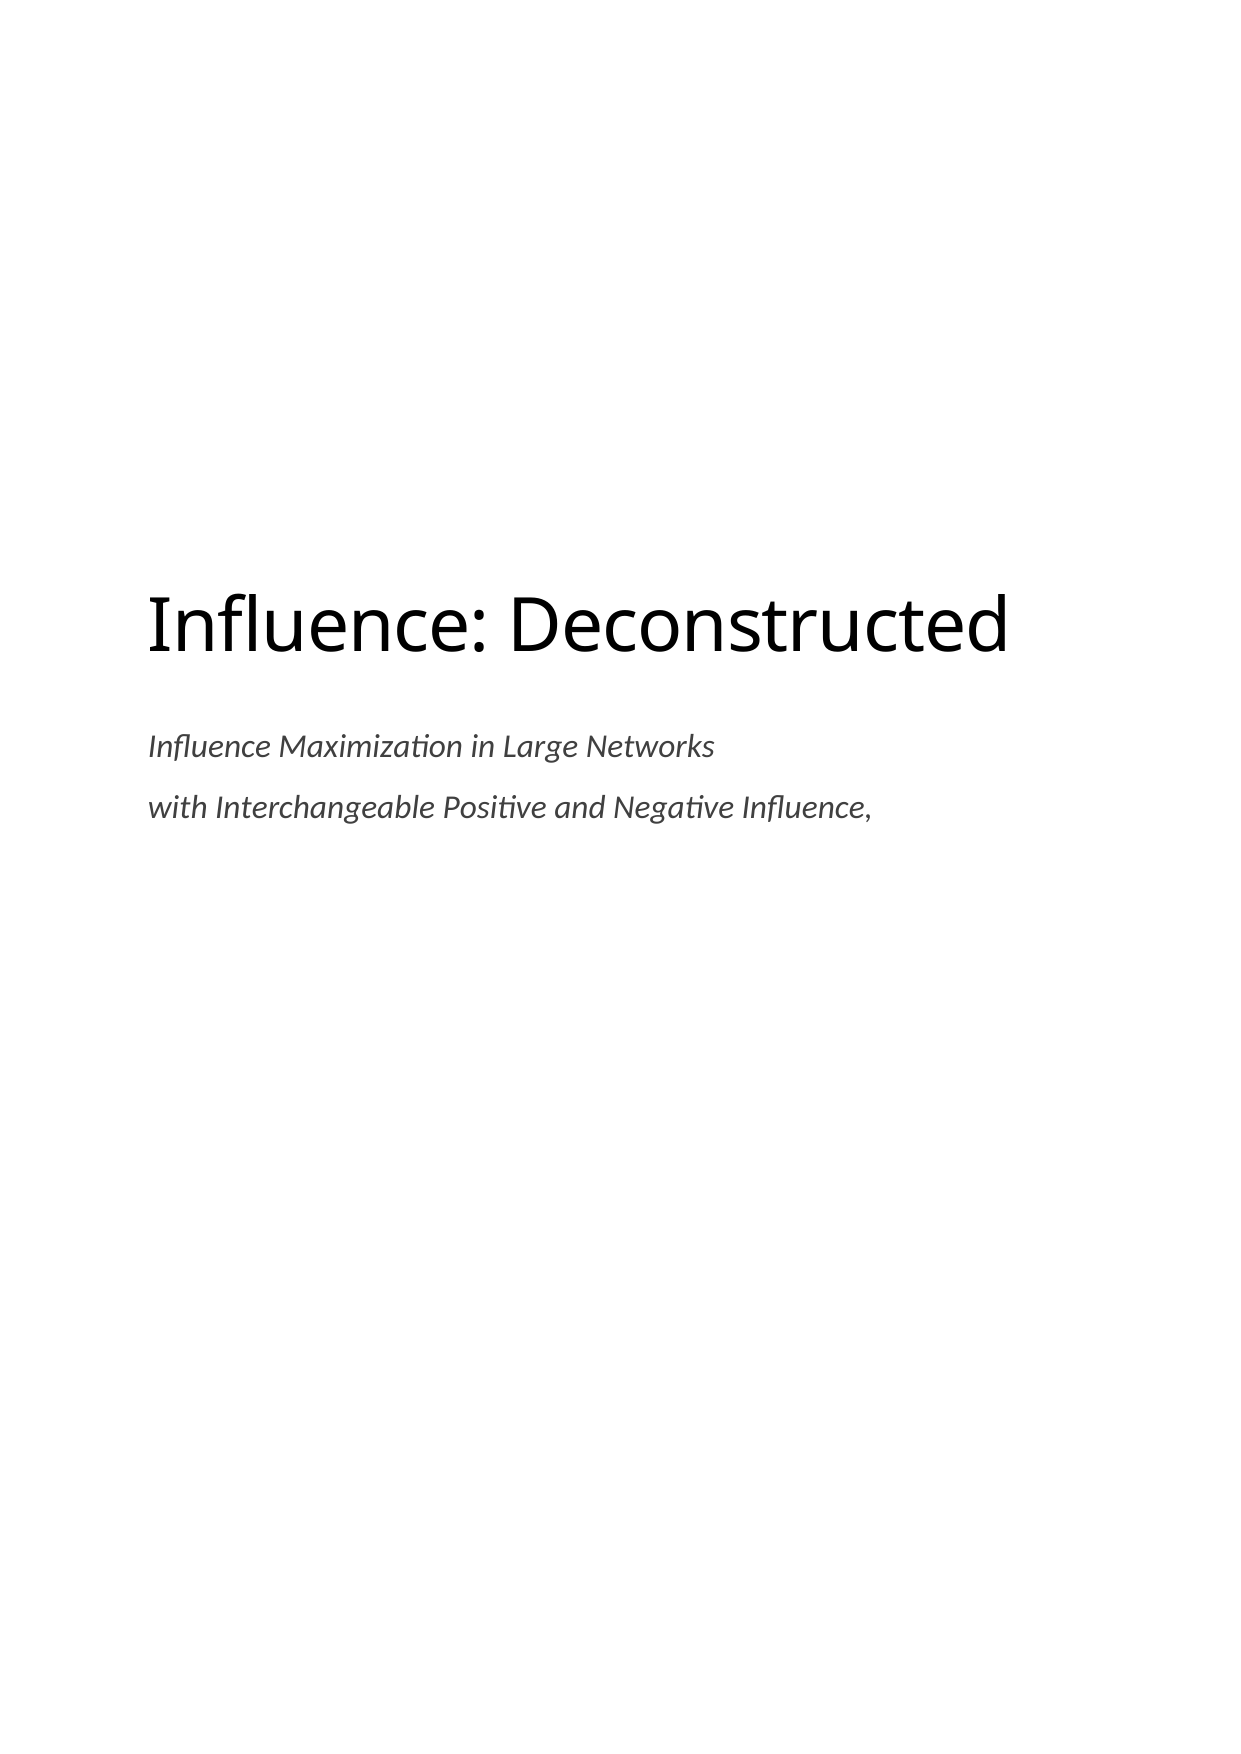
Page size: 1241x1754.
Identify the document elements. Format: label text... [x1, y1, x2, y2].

title Influence: Deconstructed [148, 571, 1092, 674]
text Influence Maximization in Large Networks with Interchangeable Positive and Negative Influence, [148, 725, 1092, 826]
